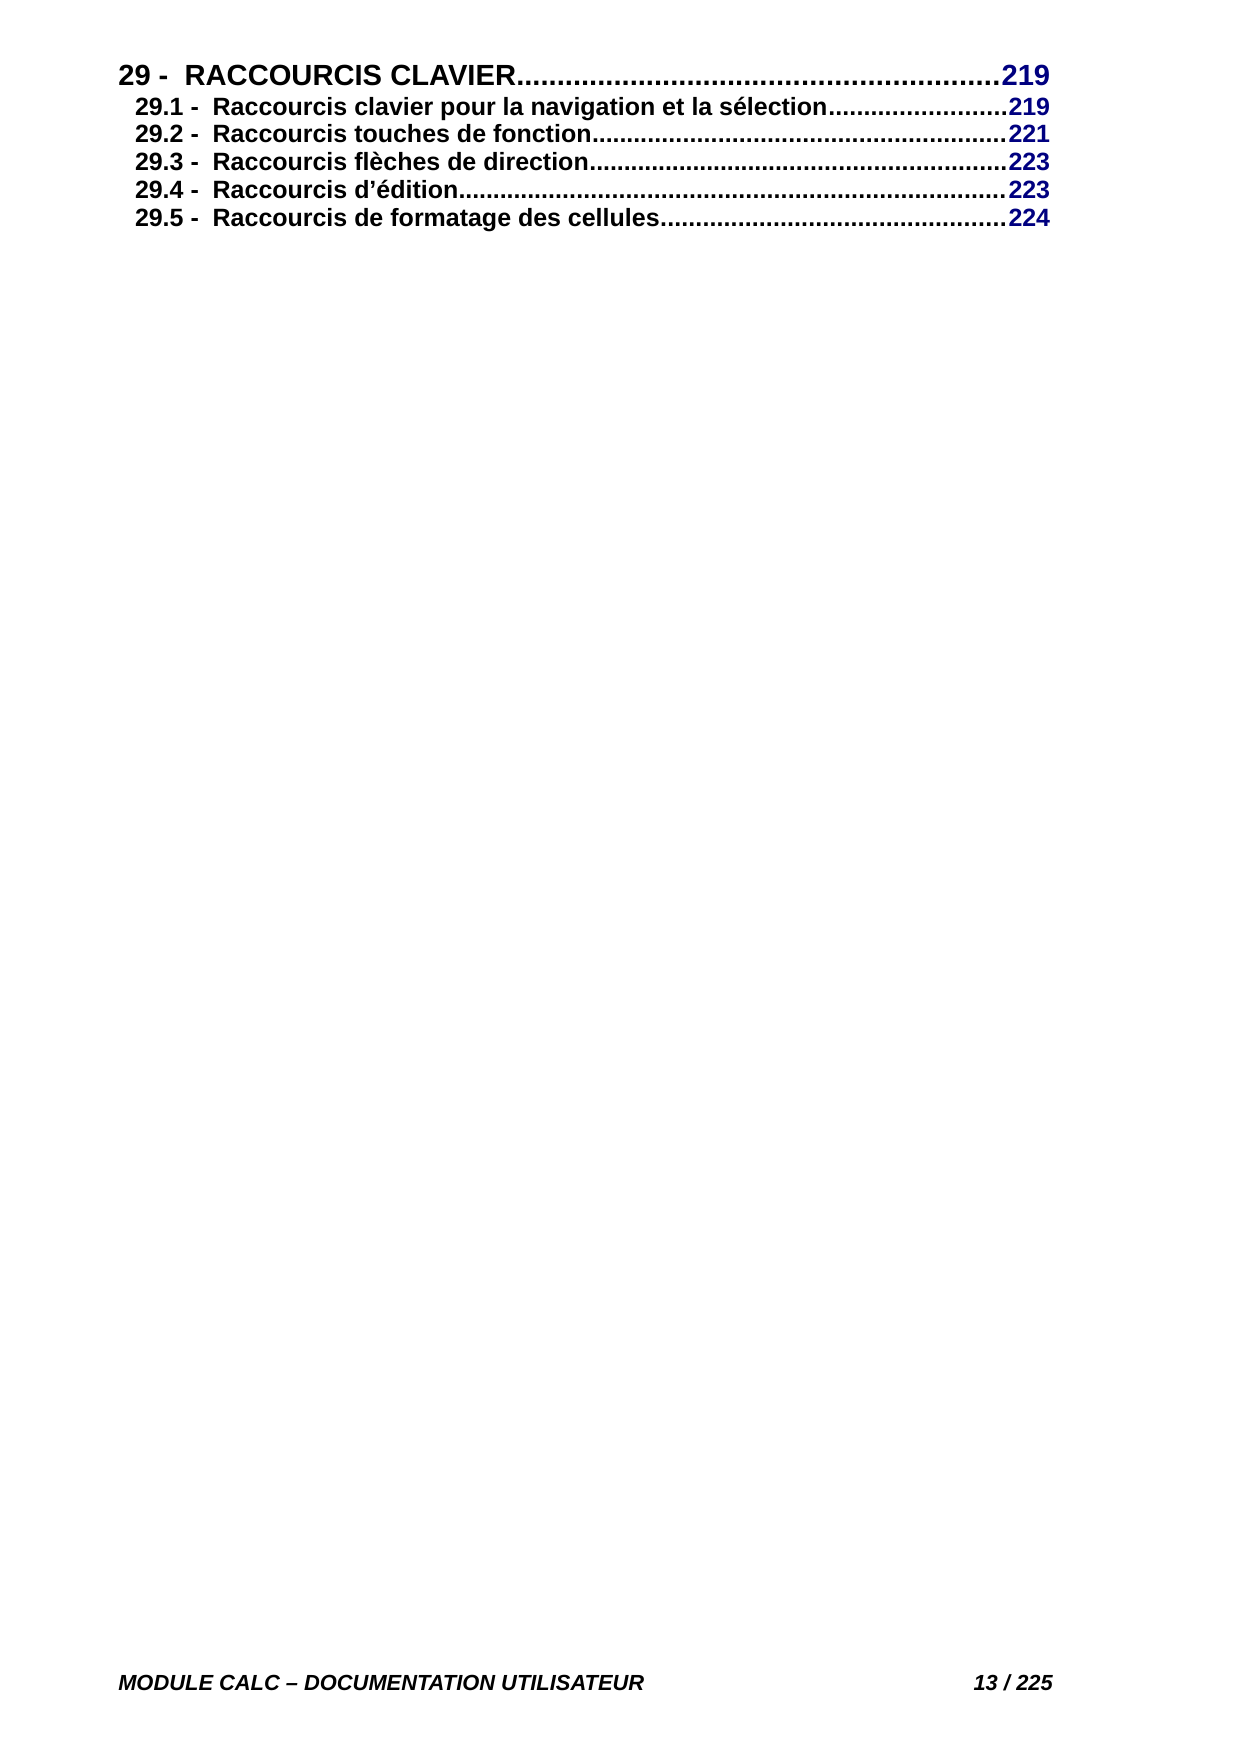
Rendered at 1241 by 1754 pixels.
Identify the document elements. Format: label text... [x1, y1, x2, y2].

text 29 - Raccourcis clavier 219 [118, 59, 1122, 92]
text 29.3 - Raccourcis flèches de direction 223 [135, 148, 1122, 176]
text 29.4 - Raccourcis d’édition 223 [135, 176, 1122, 204]
text 29.1 - Raccourcis clavier pour la navigation et la sélection 219 [135, 92, 1122, 120]
text 29.5 - Raccourcis de formatage des cellules 224 [135, 204, 1122, 232]
text 29.2 - Raccourcis touches de fonction 221 [135, 120, 1122, 148]
